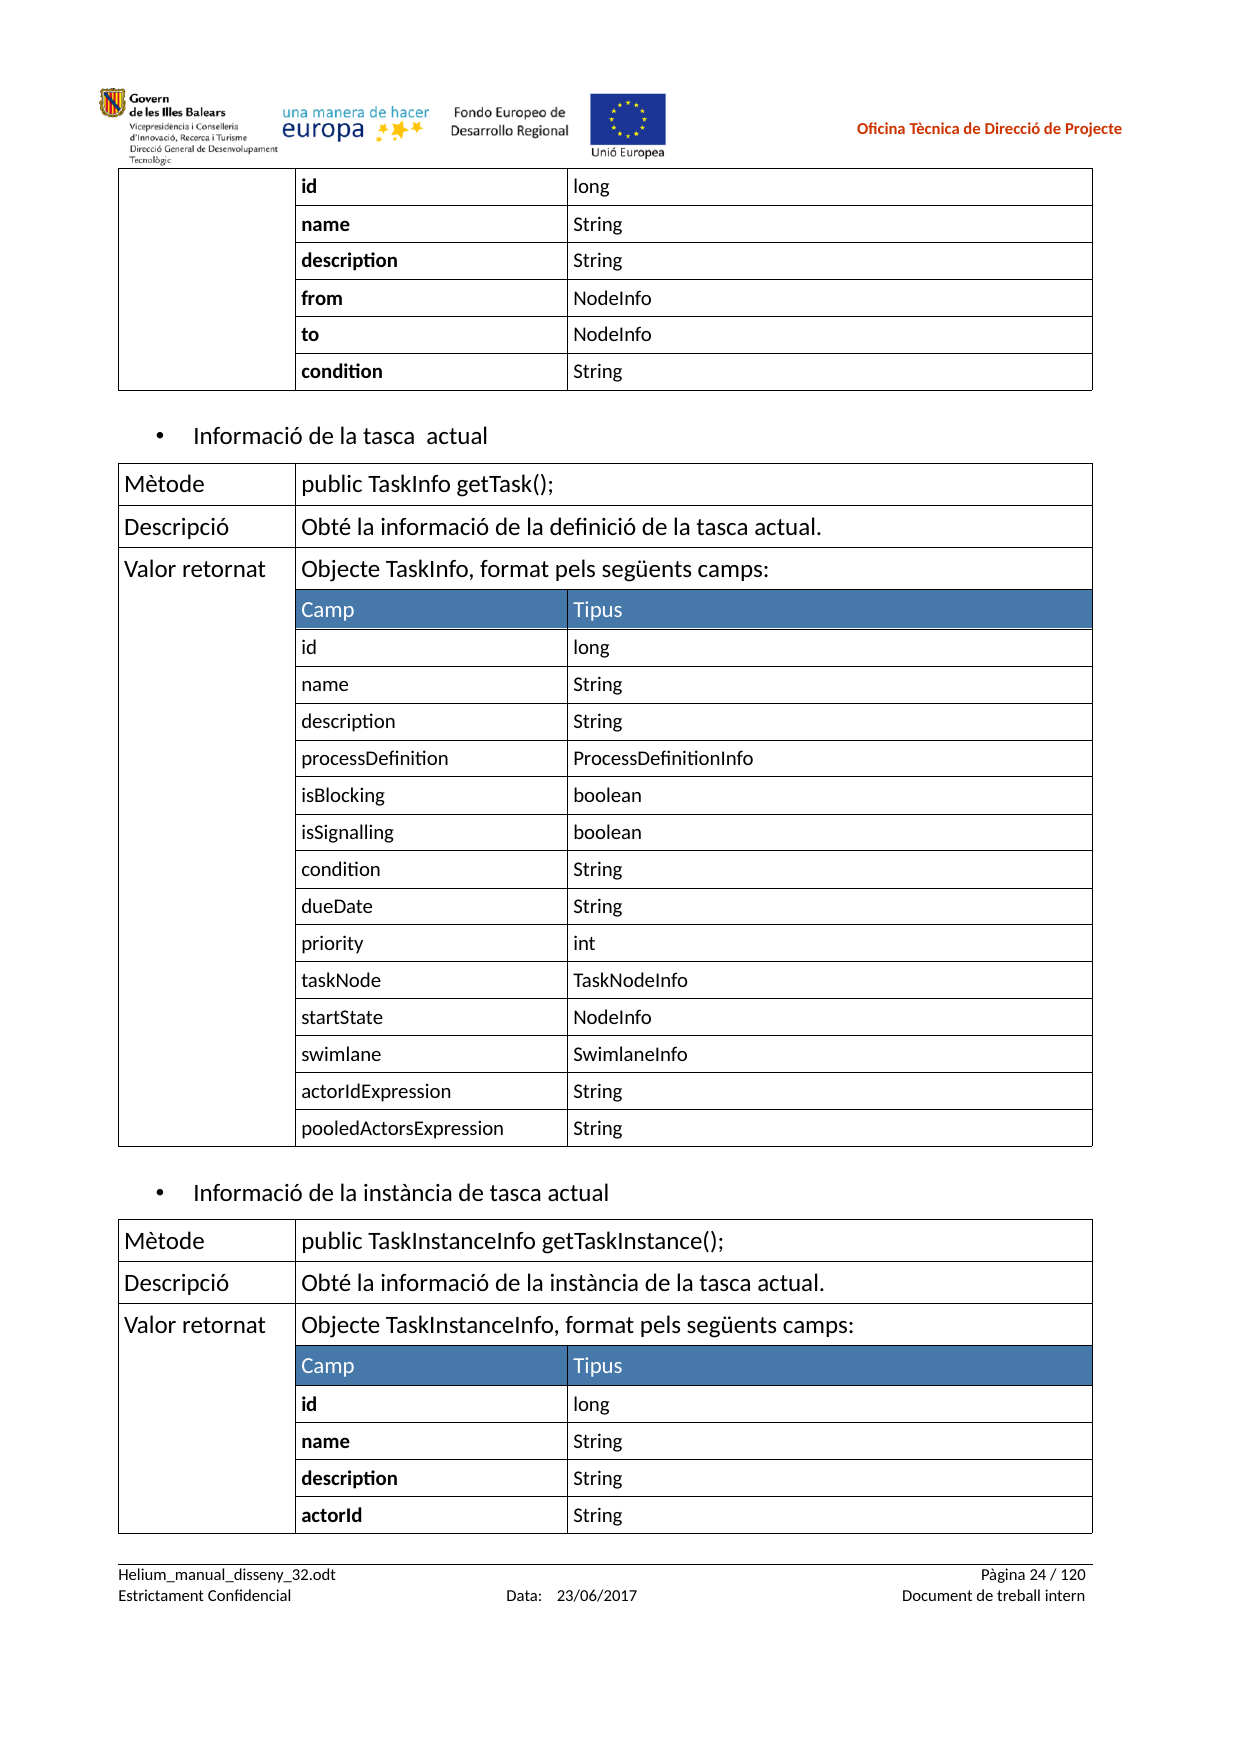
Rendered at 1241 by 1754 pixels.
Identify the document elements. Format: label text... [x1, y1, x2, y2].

picture [99, 87, 668, 166]
table_cell actorIdExpression [296, 1073, 567, 1109]
table_cell String [568, 1497, 1092, 1533]
table_cell id [296, 630, 567, 666]
table_cell id [296, 1386, 567, 1422]
table_cell String [568, 667, 1092, 702]
table_cell TaskNodeInfo [568, 962, 1092, 998]
table_cell processDefinition [296, 741, 567, 776]
table_cell description [296, 243, 567, 279]
table_cell Valor retornat [119, 548, 295, 1146]
table_cell description [296, 704, 567, 739]
table_cell long [568, 1386, 1092, 1422]
table_cell Descripció [119, 506, 295, 547]
table_cell pooledActorsExpression [296, 1110, 567, 1146]
table_cell Valor retornat [119, 1304, 295, 1533]
table_cell name [296, 206, 567, 242]
table_cell boolean [568, 777, 1092, 813]
table_cell int [568, 925, 1092, 961]
table_cell String [568, 1423, 1092, 1459]
table_cell Obté la informació de la instància de la tasca actual. [296, 1262, 1092, 1303]
table_cell name [296, 667, 567, 702]
table_cell String [568, 243, 1092, 279]
table_cell NodeInfo [568, 280, 1092, 316]
list Informació de la tasca actual [156, 420, 1122, 451]
table_header public TaskInfo getTask(); [296, 464, 1092, 505]
table_cell NodeInfo [568, 317, 1092, 353]
table_cell condition [296, 851, 567, 887]
table_cell priority [296, 925, 567, 961]
table_cell String [568, 1110, 1092, 1146]
table_cell long [568, 630, 1092, 666]
table_cell id [296, 169, 567, 205]
table_cell long [568, 169, 1092, 205]
table_cell dueDate [296, 889, 567, 924]
table_cell String [568, 206, 1092, 242]
table_cell Objecte TaskInfo, format pels següents camps: [296, 548, 1092, 589]
table_cell condition [296, 354, 567, 390]
table_cell Objecte TaskInstanceInfo, format pels següents camps: [296, 1304, 1092, 1345]
table_header public TaskInstanceInfo getTaskInstance(); [296, 1220, 1092, 1261]
table_cell Tipus [568, 1346, 1092, 1385]
table_cell String [568, 1460, 1092, 1496]
table_cell description [296, 1460, 567, 1496]
table_cell to [296, 317, 567, 353]
table_header Mètode [119, 464, 295, 505]
table_cell Tipus [568, 590, 1092, 628]
table_cell Descripció [119, 1262, 295, 1303]
table_cell Obté la informació de la definició de la tasca actual. [296, 506, 1092, 547]
table_cell isBlocking [296, 777, 567, 813]
table_cell String [568, 889, 1092, 924]
table_cell String [568, 354, 1092, 390]
table_cell SwimlaneInfo [568, 1036, 1092, 1072]
table_cell actorId [296, 1497, 567, 1533]
table_cell startState [296, 999, 567, 1035]
table_cell boolean [568, 815, 1092, 850]
table_cell String [568, 704, 1092, 739]
table_header Mètode [119, 1220, 295, 1261]
table_cell isSignalling [296, 815, 567, 850]
table_cell String [568, 851, 1092, 887]
table_cell NodeInfo [568, 999, 1092, 1035]
table_cell taskNode [296, 962, 567, 998]
list Informació de la instància de tasca actual [156, 1177, 1122, 1207]
table_cell from [296, 280, 567, 316]
table_cell String [568, 1073, 1092, 1109]
table_cell ProcessDefinitionInfo [568, 741, 1092, 776]
table_cell name [296, 1423, 567, 1459]
table_cell Camp [296, 590, 567, 628]
table_cell Camp [296, 1346, 567, 1385]
table_cell [119, 169, 295, 390]
table_cell swimlane [296, 1036, 567, 1072]
